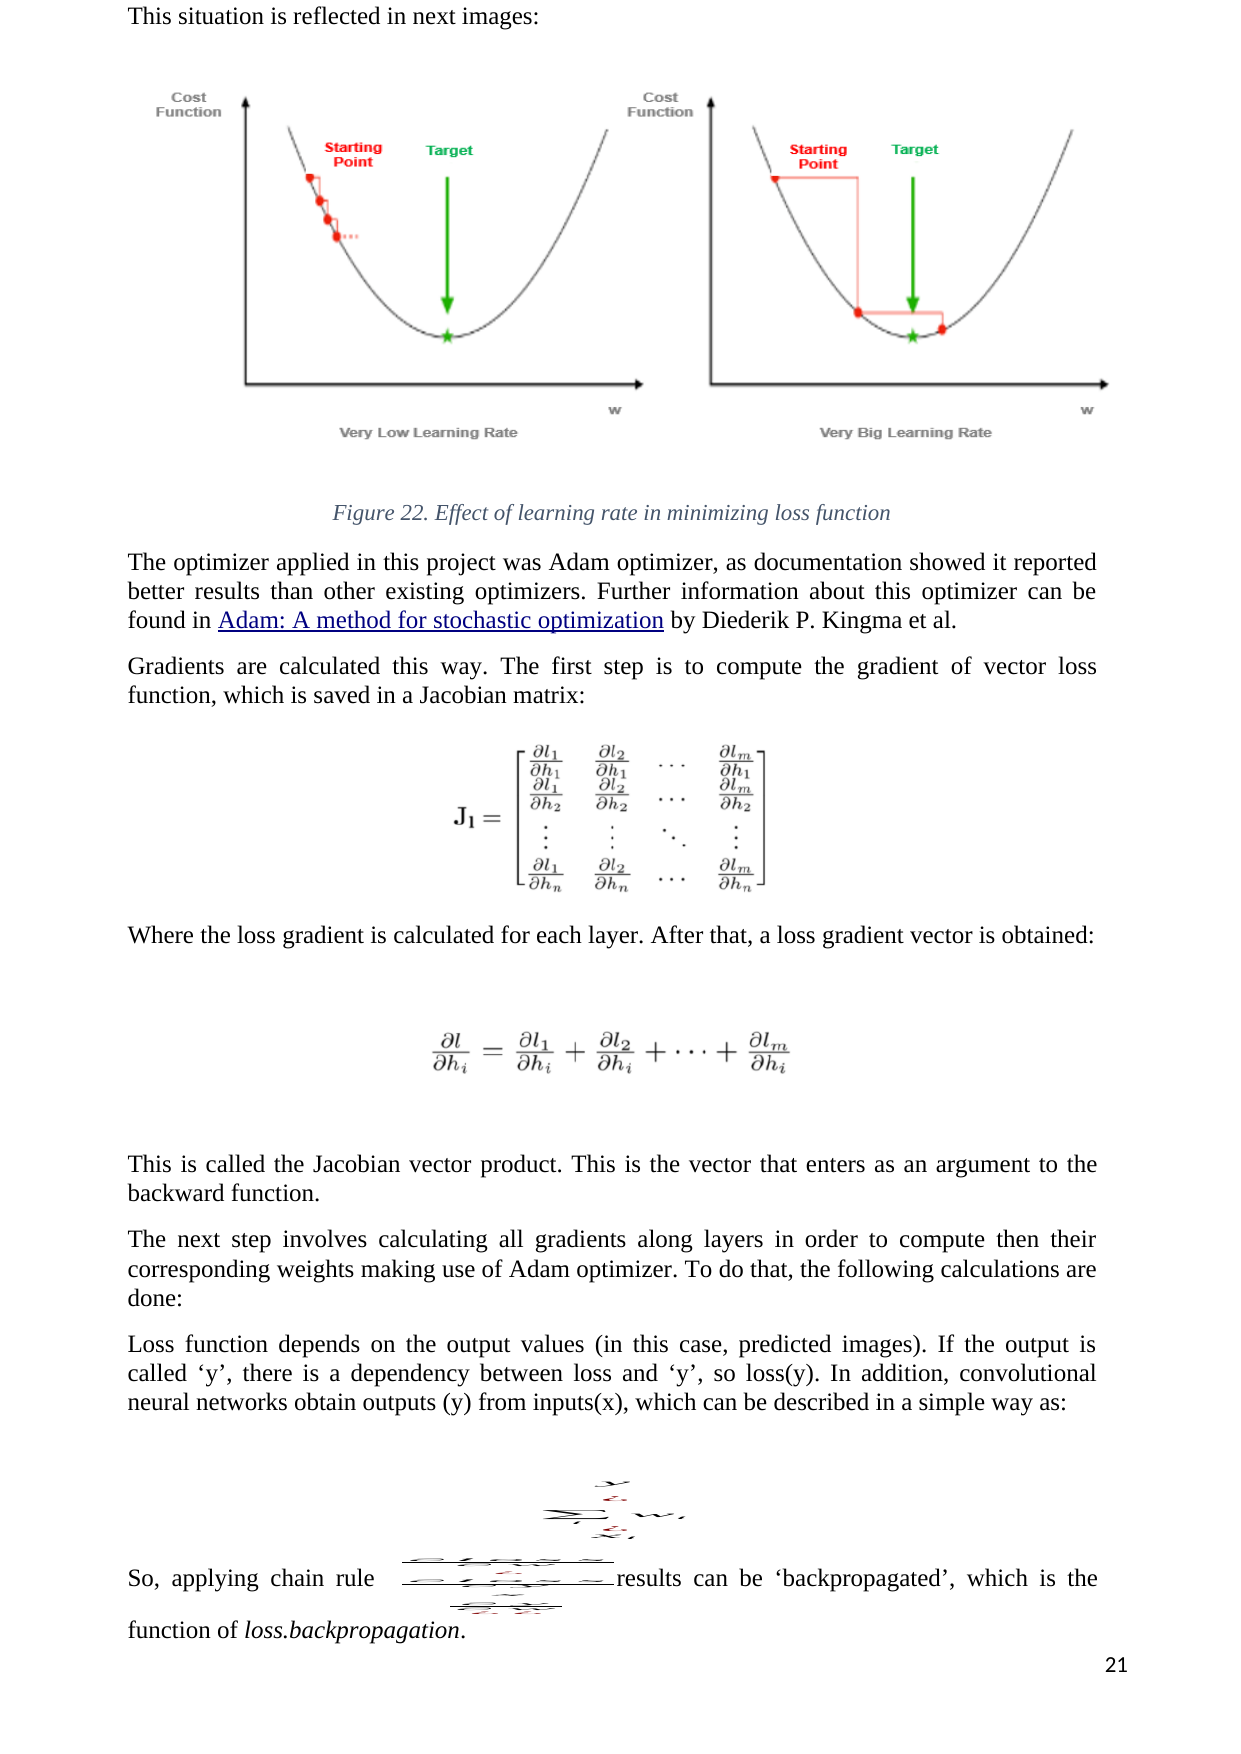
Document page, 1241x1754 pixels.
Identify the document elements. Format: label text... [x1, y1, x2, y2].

text Gradients are calculated this way. The first step is to compute the gradient of vector loss function, which is saved in a Jacobian matrix: [127, 651, 1098, 709]
text Loss function depends on the output values (in this case, predicted images). If the output is called ‘y’, there is a dependency between loss and ‘y’, so loss(y). In addition, convolutional neural networks obtain outputs (y) from inputs(x), which can be described in a simple way as: [127, 1329, 1098, 1416]
text So, applying chain rule results can be ‘backpropagated’, which is the function of loss.backpropagation. [127, 1558, 1098, 1643]
text The next step involves calculating all gradients along layers in order to compute then their corresponding weights making use of Adam optimizer. To do that, the following calculations are done: [127, 1224, 1098, 1312]
text Figure 22. Effect of learning rate in minimizing loss function [127, 499, 1098, 526]
text This situation is reflected in next images: [127, 0, 1098, 31]
text Where the loss gradient is calculated for each layer. After that, a loss gradient vector is obtained: [127, 920, 1098, 949]
text This is called the Jacobian vector product. This is the vector that enters as an argument to the backward function. [127, 1149, 1098, 1207]
text The optimizer applied in this project was Adam optimizer, as documentation showed it reported better results than other existing optimizers. Further information about this optimizer can be found in Adam: A method for stochastic optimization by Diederik P. Kingma et al. [127, 547, 1098, 634]
